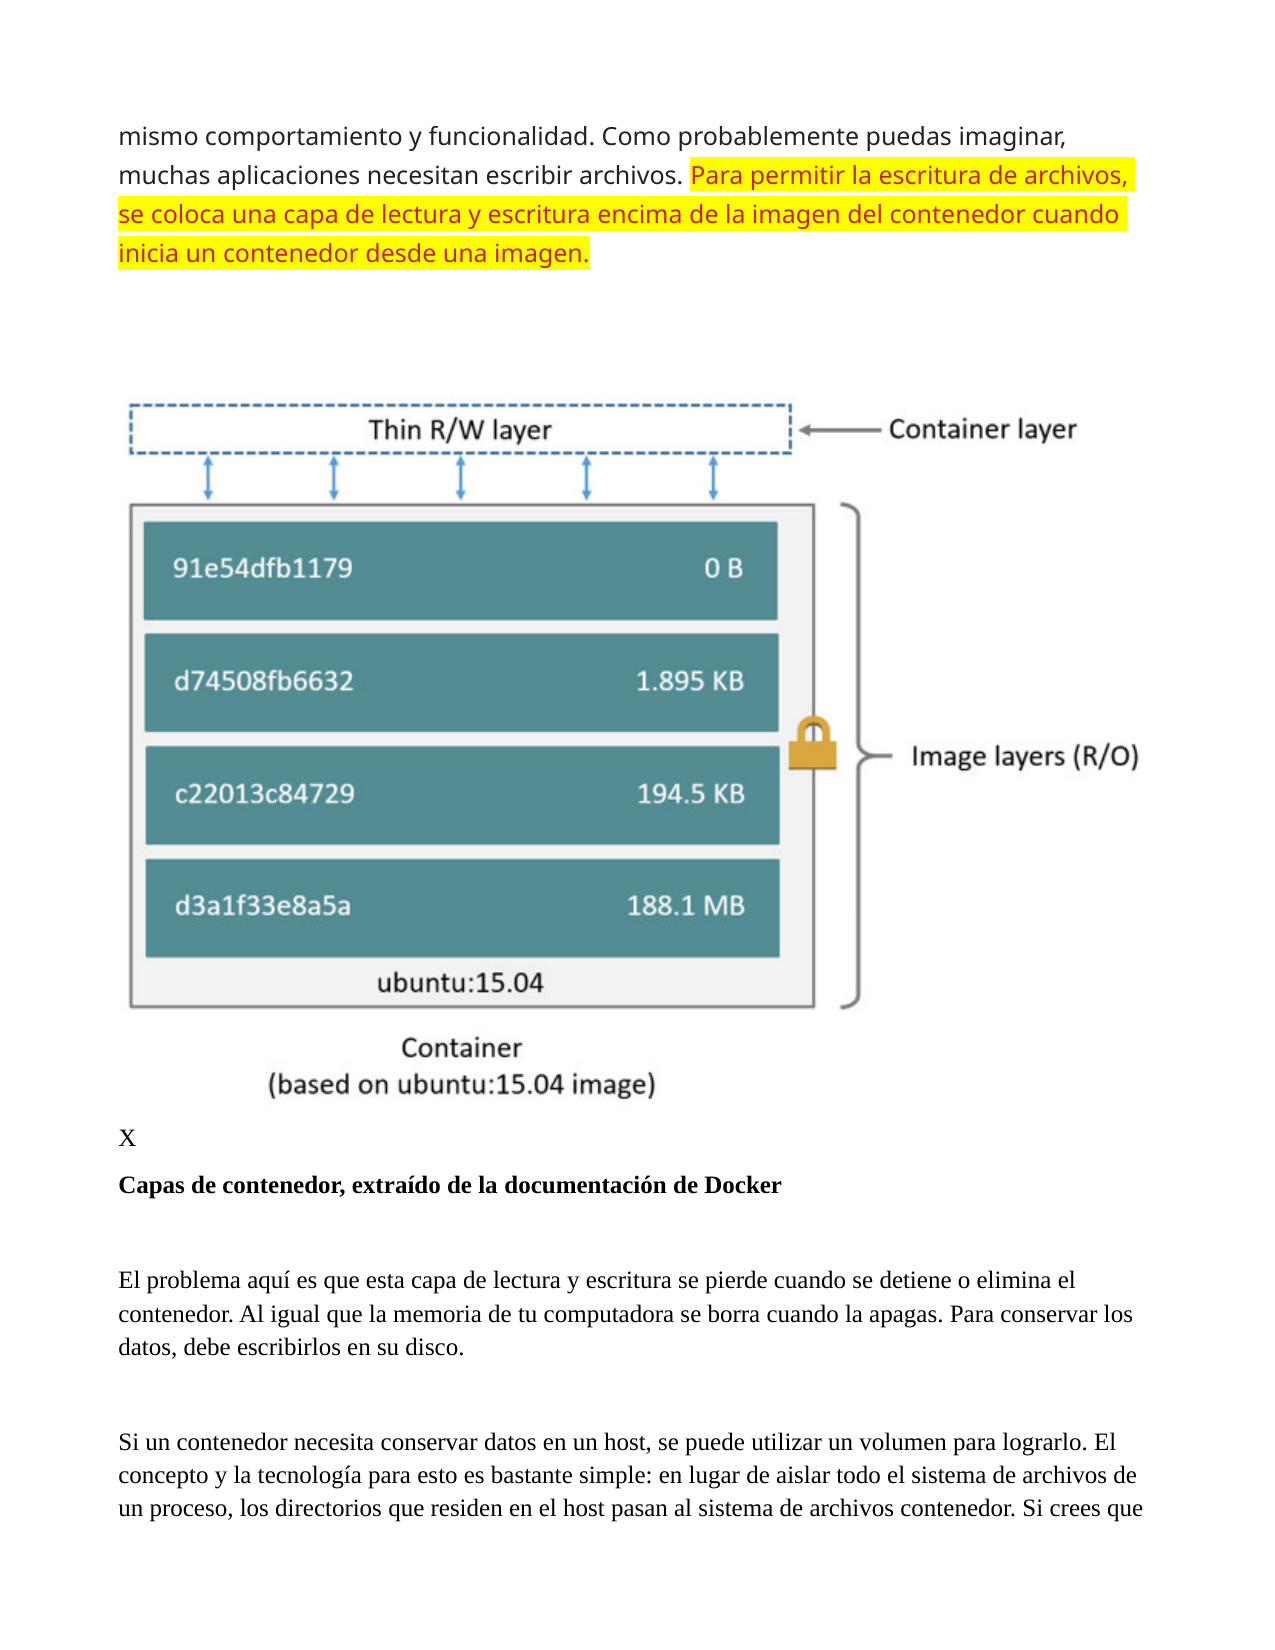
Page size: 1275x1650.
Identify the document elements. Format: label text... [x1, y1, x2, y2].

text X [118, 1119, 1157, 1152]
picture [118, 396, 1157, 1119]
text Si un contenedor necesita conservar datos en un host, se puede utilizar un volumen para lograrlo. El concepto y la tecnología para esto es bastante simple: en lugar de aislar todo el sistema de archivos de un proceso, los directorios que residen en el host pasan al sistema de archivos contenedor. Si crees que [118, 1427, 1157, 1522]
text El problema aquí es que esta capa de lectura y escritura se pierde cuando se detiene o elimina el contenedor. Al igual que la memoria de tu computadora se borra cuando la apagas. Para conservar los datos, debe escribirlos en su disco. [118, 1266, 1157, 1360]
text Capas de contenedor, extraído de la documentación de Docker [118, 1170, 1157, 1199]
text mismo comportamiento y funcionalidad. Como probablemente puedas imaginar, muchas aplicaciones necesitan escribir archivos. Para permitir la escritura de archivos, se coloca una capa de lectura y escritura encima de la imagen del contenedor cuando inicia un contenedor desde una imagen. [118, 118, 1157, 270]
